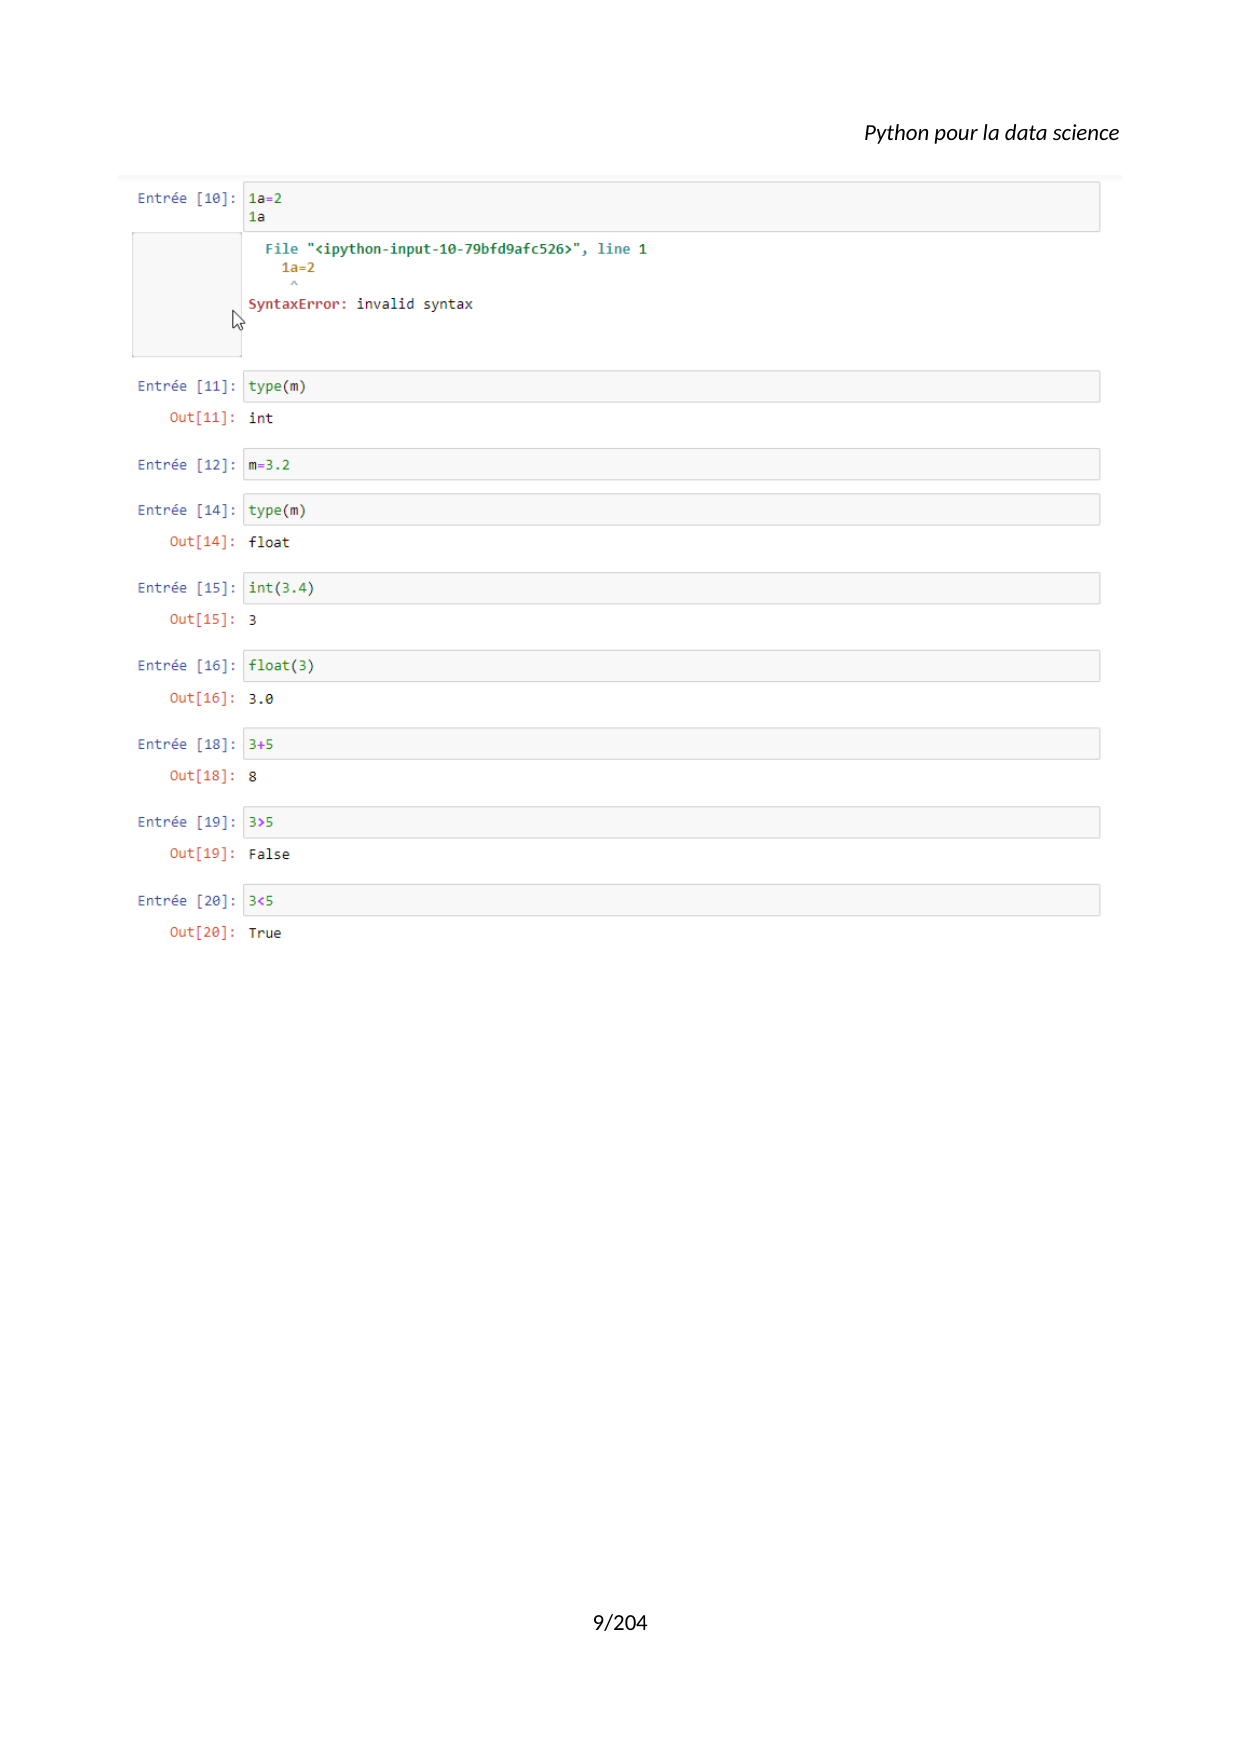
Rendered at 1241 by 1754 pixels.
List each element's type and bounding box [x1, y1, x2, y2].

picture [118, 175, 1122, 953]
